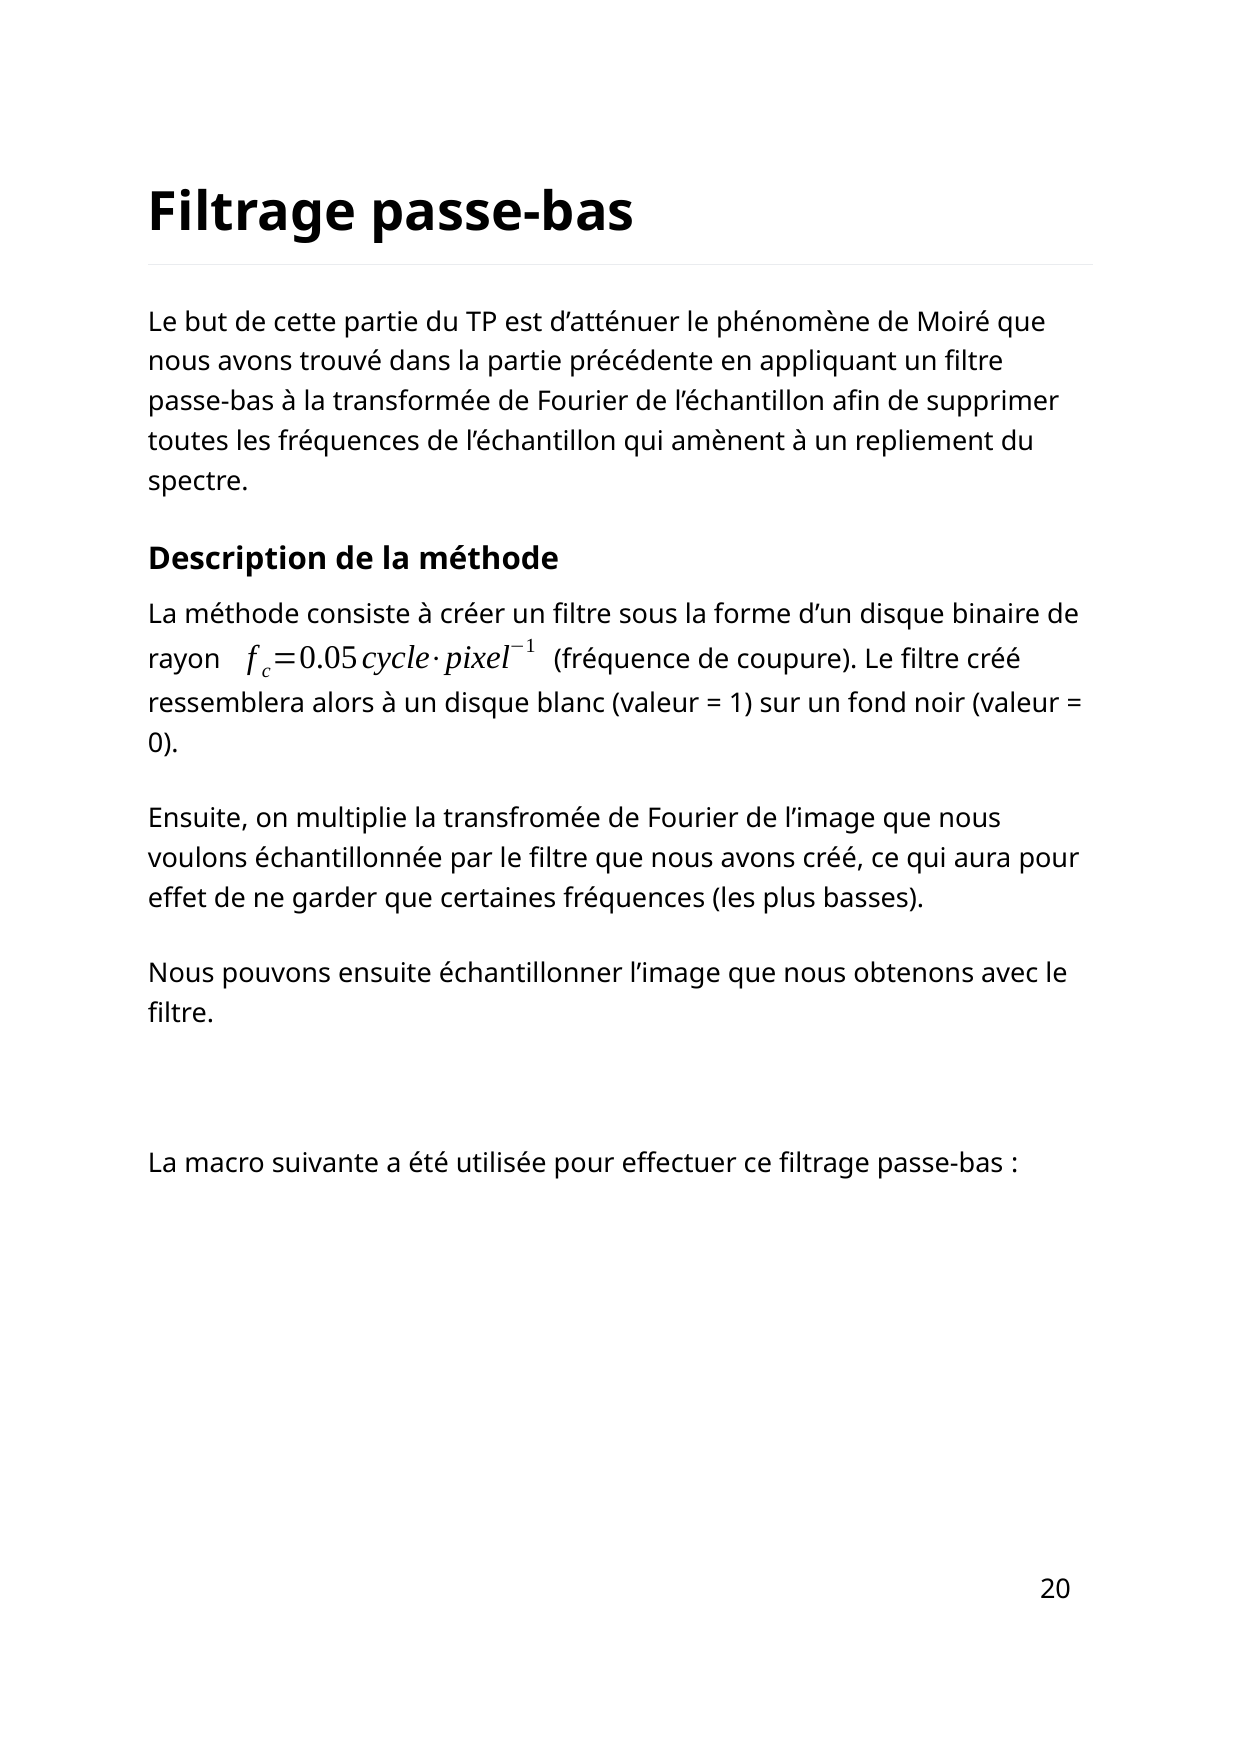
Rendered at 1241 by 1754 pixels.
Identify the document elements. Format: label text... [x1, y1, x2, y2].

text Nous pouvons ensuite échantillonner l’image que nous obtenons avec le filtre. [148, 954, 1093, 1030]
text Ensuite, on multiplie la transfromée de Fourier de l’image que nous voulons échantillonnée par le filtre que nous avons créé, ce qui aura pour effet de ne garder que certaines fréquences (les plus basses). [148, 799, 1093, 915]
text La macro suivante a été utilisée pour effectuer ce filtrage passe-bas : [148, 1144, 1093, 1181]
text Le but de cette partie du TP est d’atténuer le phénomène de Moiré que nous avons trouvé dans la partie précédente en appliquant un filtre passe-bas à la transformée de Fourier de l’échantillon afin de supprimer toutes les fréquences de l’échantillon qui amènent à un repliement du spectre. [148, 302, 1093, 498]
text Description de la méthode [148, 536, 1093, 579]
text La méthode consiste à créer un filtre sous la forme d’un disque binaire de rayon (fréquence de coupure). Le filtre créé ressemblera alors à un disque blanc (valeur = 1) sur un fond noir (valeur = 0). [148, 595, 1093, 761]
subtitle Filtrage passe-bas [148, 173, 1093, 264]
